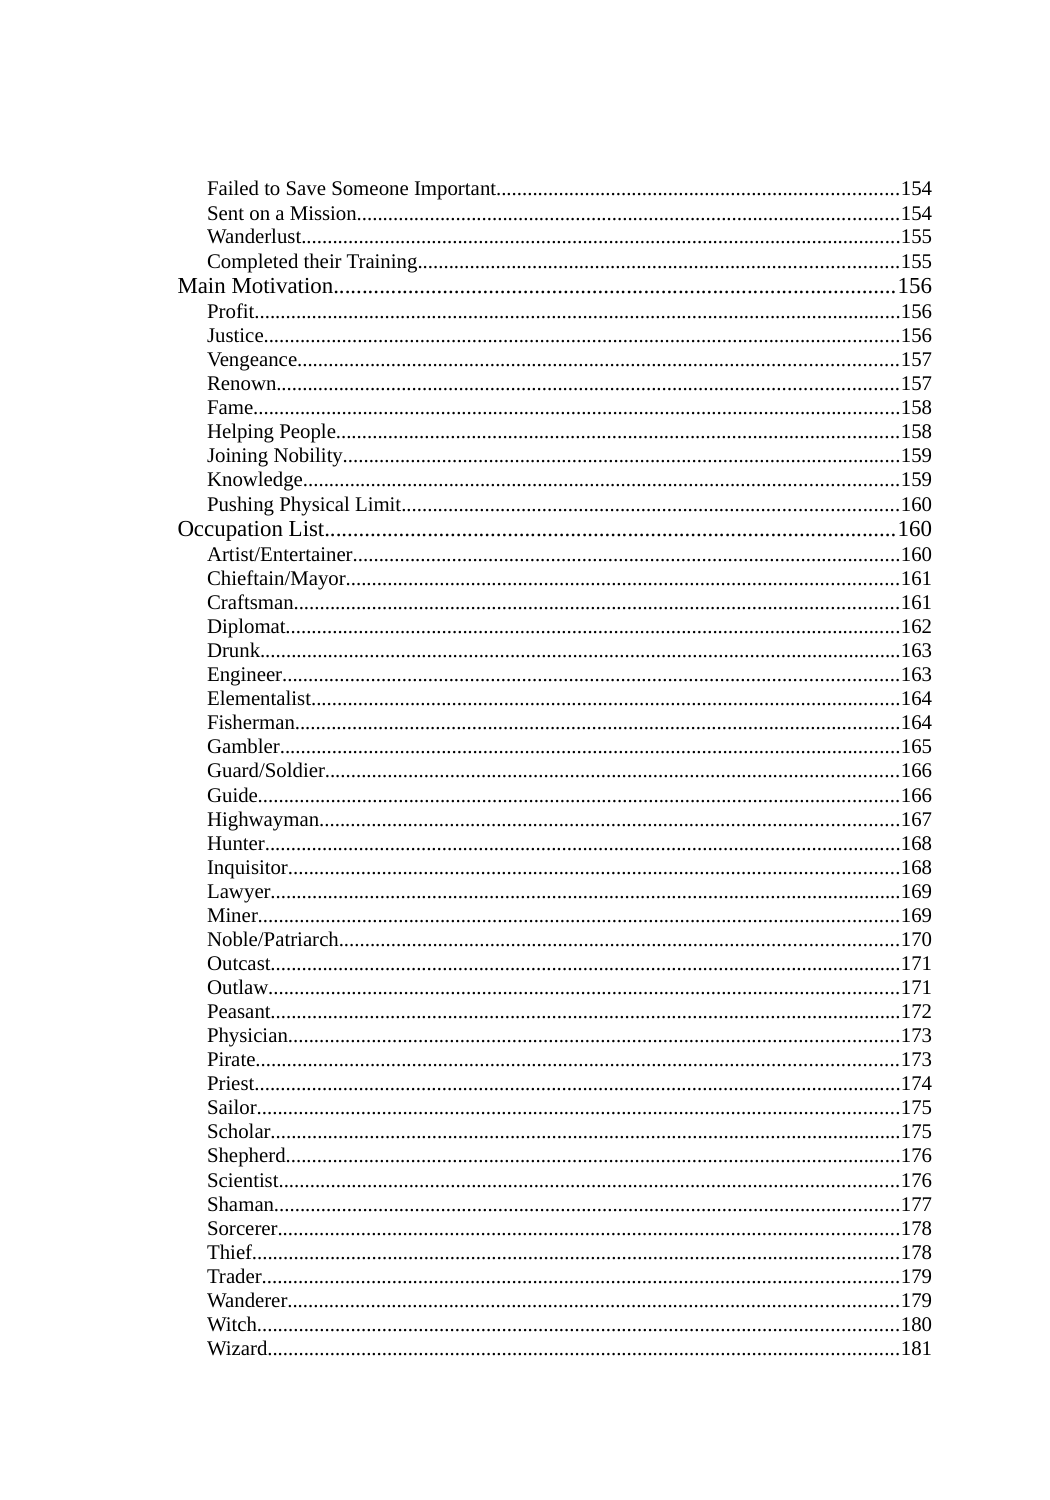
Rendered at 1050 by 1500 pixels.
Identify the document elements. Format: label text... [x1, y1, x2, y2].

text Gambler 165 [207, 734, 932, 758]
text Shepherd 176 [207, 1143, 932, 1167]
text Wanderer 179 [207, 1288, 932, 1312]
text Knowledge 159 [207, 467, 932, 491]
text Outlaw 171 [207, 975, 932, 999]
text Guide 166 [207, 782, 932, 807]
text Shaman 177 [207, 1192, 932, 1216]
text Drunk 163 [207, 638, 932, 662]
text Witch 180 [207, 1312, 932, 1336]
text Pushing Physical Limit 160 [207, 491, 932, 516]
text Lawyer 169 [207, 879, 932, 903]
text Vengeance 157 [207, 347, 932, 371]
text Thief 178 [207, 1240, 932, 1264]
text Fisherman 164 [207, 710, 932, 734]
text Scientist 176 [207, 1167, 932, 1192]
text Renown 157 [207, 371, 932, 395]
text Joining Nobility 159 [207, 443, 932, 467]
text Fame 158 [207, 395, 932, 419]
text Hunter 168 [207, 831, 932, 855]
text Pirate 173 [207, 1047, 932, 1071]
text Occupation List 160 [177, 516, 932, 542]
text Inquisitor 168 [207, 855, 932, 879]
text Peasant 172 [207, 999, 932, 1023]
text Profit 156 [207, 299, 932, 323]
text Diplomat 162 [207, 614, 932, 638]
text Failed to Save Someone Important 154 [207, 176, 932, 200]
text Priest 174 [207, 1071, 932, 1095]
text Trader 179 [207, 1264, 932, 1288]
text Highwayman 167 [207, 807, 932, 831]
text Guard/Soldier 166 [207, 758, 932, 782]
text Completed their Training 155 [207, 248, 932, 273]
text Wanderlust 155 [207, 224, 932, 248]
text Scholar 175 [207, 1119, 932, 1143]
text Main Motivation 156 [177, 273, 932, 299]
text Craftsman 161 [207, 590, 932, 614]
text Wizard 181 [207, 1336, 932, 1360]
text Sailor 175 [207, 1095, 932, 1119]
text Sorcerer 178 [207, 1216, 932, 1240]
text Artist/Entertainer 160 [207, 542, 932, 566]
text Helping People 158 [207, 419, 932, 443]
text Miner 169 [207, 903, 932, 927]
text Noble/Patriarch 170 [207, 927, 932, 951]
text Elementalist 164 [207, 686, 932, 710]
text Outcast 171 [207, 951, 932, 975]
text Chieftain/Mayor 161 [207, 566, 932, 590]
text Physician 173 [207, 1023, 932, 1047]
text Engineer 163 [207, 662, 932, 686]
text Justice 156 [207, 323, 932, 347]
text Sent on a Mission 154 [207, 200, 932, 224]
